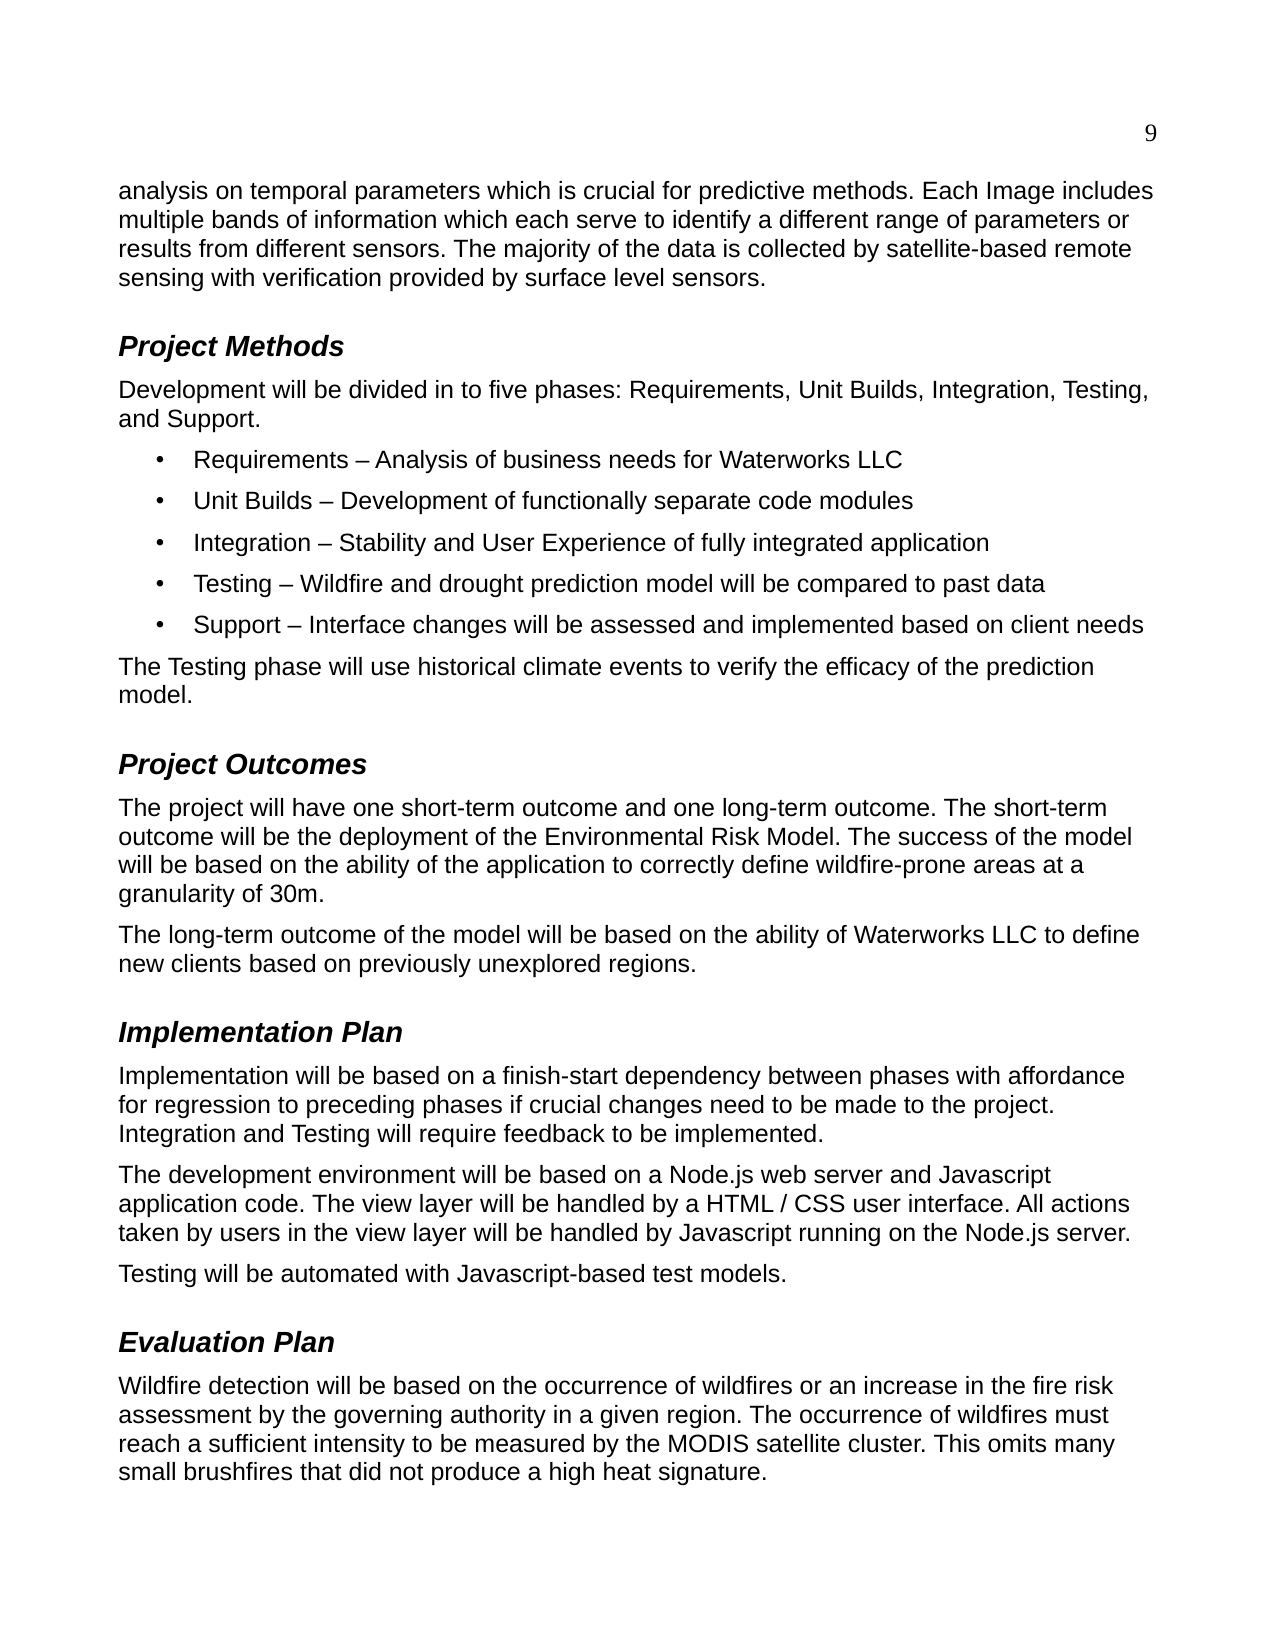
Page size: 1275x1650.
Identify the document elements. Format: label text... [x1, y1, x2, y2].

list Testing – Wildfire and drought prediction model will be compared to past data [156, 569, 1157, 598]
list Requirements – Analysis of business needs for Waterworks LLC [156, 445, 1157, 474]
subtitle Project Outcomes [118, 747, 1157, 780]
text The development environment will be based on a Node.js web server and Javascript application code. The view layer will be handled by a HTML / CSS user interface. All actions taken by users in the view layer will be handled by Javascript running on the Node.js server. [118, 1160, 1157, 1246]
text The project will have one short-term outcome and one long-term outcome. The short-term outcome will be the deployment of the Environmental Risk Model. The success of the model will be based on the ability of the application to correctly define wildfire-prone areas at a granularity of 30m. [118, 793, 1157, 908]
list Support – Interface changes will be assessed and implemented based on client needs [156, 610, 1157, 639]
subtitle Project Methods [118, 329, 1157, 362]
text analysis on temporal parameters which is crucial for predictive methods. Each Image includes multiple bands of information which each serve to identify a different range of parameters or results from different sensors. The majority of the data is collected by satellite-based remote sensing with verification provided by surface level sensors. [118, 176, 1157, 291]
subtitle Implementation Plan [118, 1015, 1157, 1049]
text Implementation will be based on a finish-start dependency between phases with affordance for regression to preceding phases if crucial changes need to be made to the project. Integration and Testing will require feedback to be implemented. [118, 1061, 1157, 1147]
text Wildfire detection will be based on the occurrence of wildfires or an increase in the fire risk assessment by the governing authority in a given region. The occurrence of wildfires must reach a sufficient intensity to be measured by the MODIS satellite cluster. This omits many small brushfires that did not produce a high heat signature. [118, 1371, 1157, 1486]
subtitle Evaluation Plan [118, 1325, 1157, 1358]
list Unit Builds – Development of functionally separate code modules [156, 486, 1157, 515]
list Integration – Stability and User Experience of fully integrated application [156, 528, 1157, 556]
text The long-term outcome of the model will be based on the ability of Waterworks LLC to define new clients based on previously unexplored regions. [118, 920, 1157, 978]
text Development will be divided in to five phases: Requirements, Unit Builds, Integration, Testing, and Support. [118, 375, 1157, 432]
text The Testing phase will use historical climate events to verify the efficacy of the prediction model. [118, 652, 1157, 709]
text Testing will be automated with Javascript-based test models. [118, 1259, 1157, 1287]
